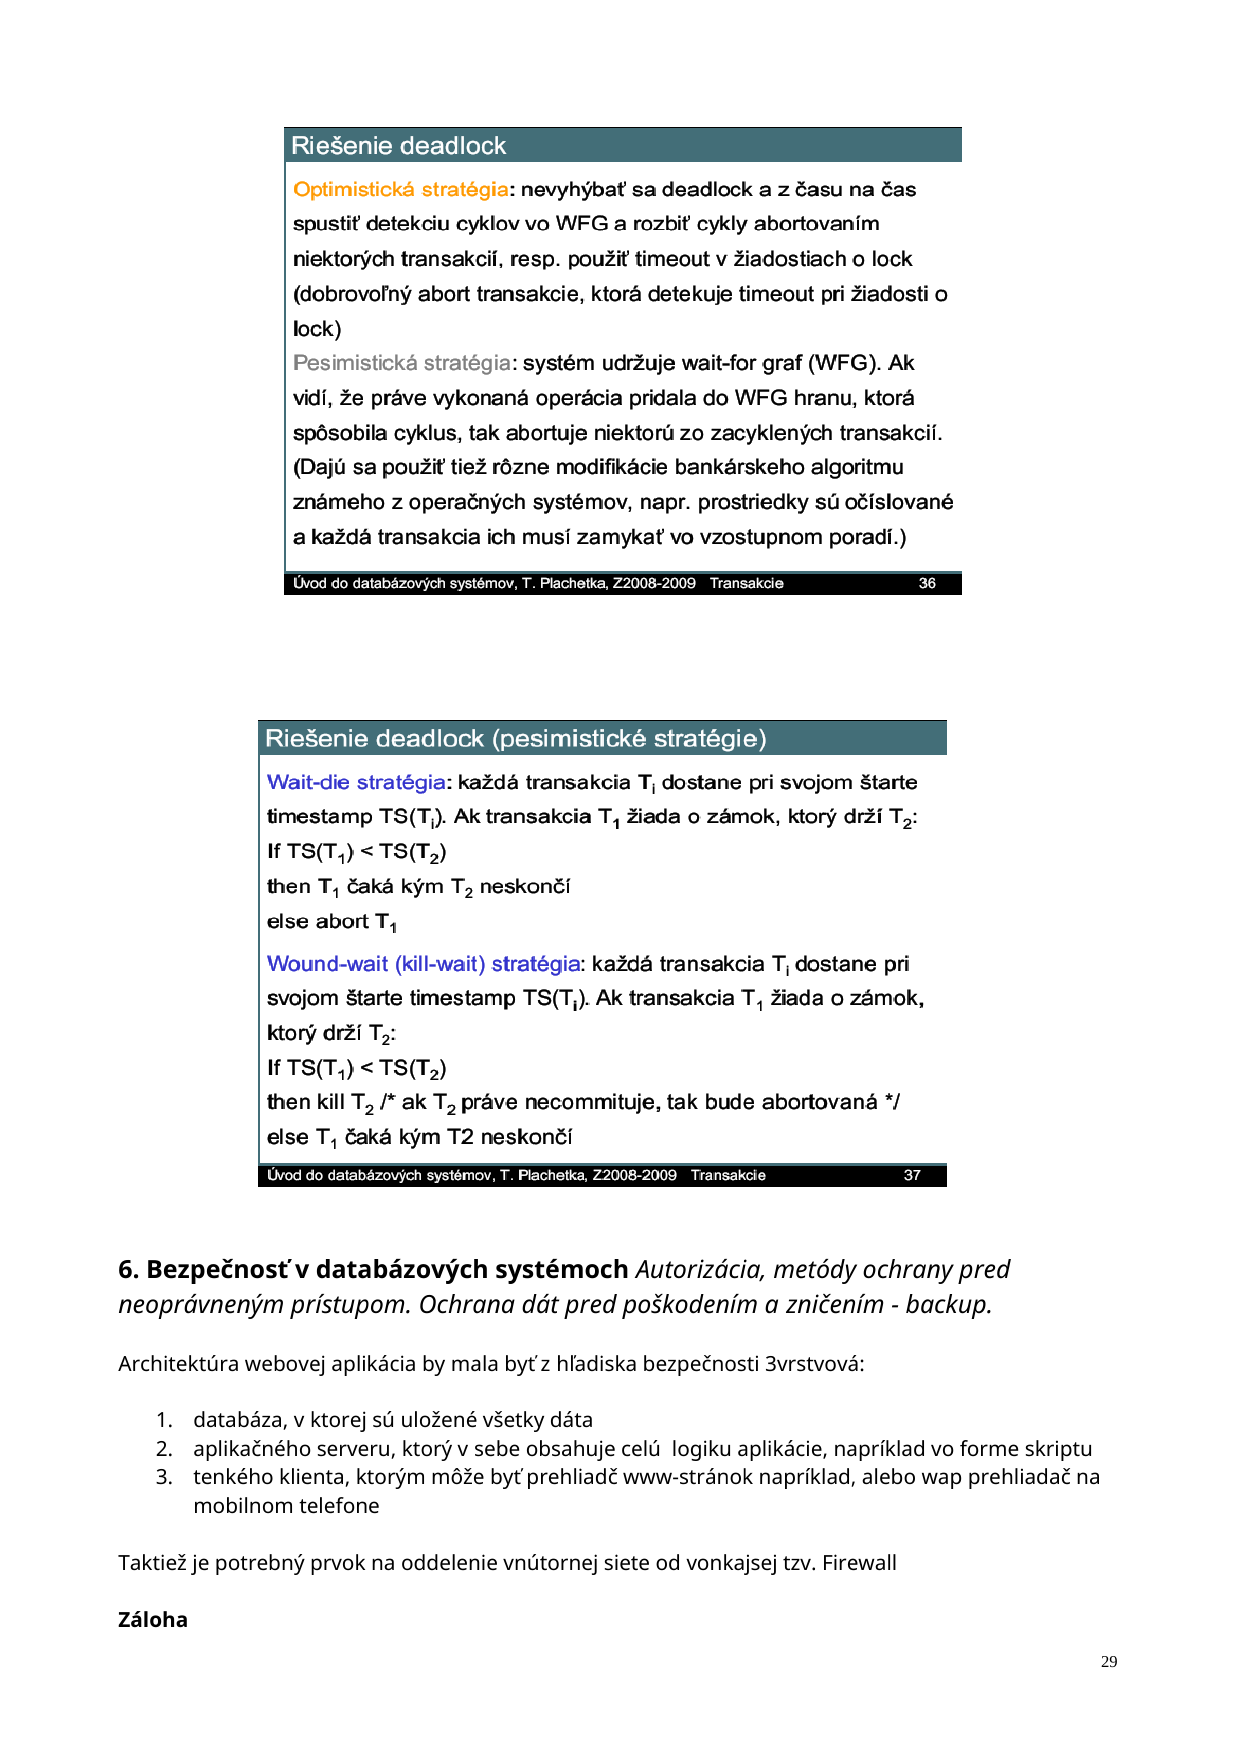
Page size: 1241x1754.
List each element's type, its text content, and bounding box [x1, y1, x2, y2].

text Taktiež je potrebný prvok na oddelenie vnútornej siete od vonkajsej tzv. Firewall [118, 1548, 1122, 1576]
text 6. Bezpečnosť v databázových systémoch Autorizácia, metódy ochrany pred neoprávneným prístupom. Ochrana dát pred poškodením a zničením - backup. [118, 1252, 1122, 1320]
list databáza, v ktorej sú uložené všetky dáta [156, 1406, 1122, 1434]
list tenkého klienta, ktorým môže byť prehliadč www-stránok napríklad, alebo wap prehliadač na mobilnom telefone [156, 1462, 1122, 1519]
list aplikačného serveru, ktorý v sebe obsahuje celú logiku aplikácie, napríklad vo forme skriptu [156, 1434, 1122, 1462]
text Záloha [118, 1605, 1122, 1633]
picture [243, 712, 964, 1195]
picture [261, 118, 979, 603]
text Architektúra webovej aplikácia by mala byť z hľadiska bezpečnosti 3vrstvová: [118, 1349, 1122, 1377]
